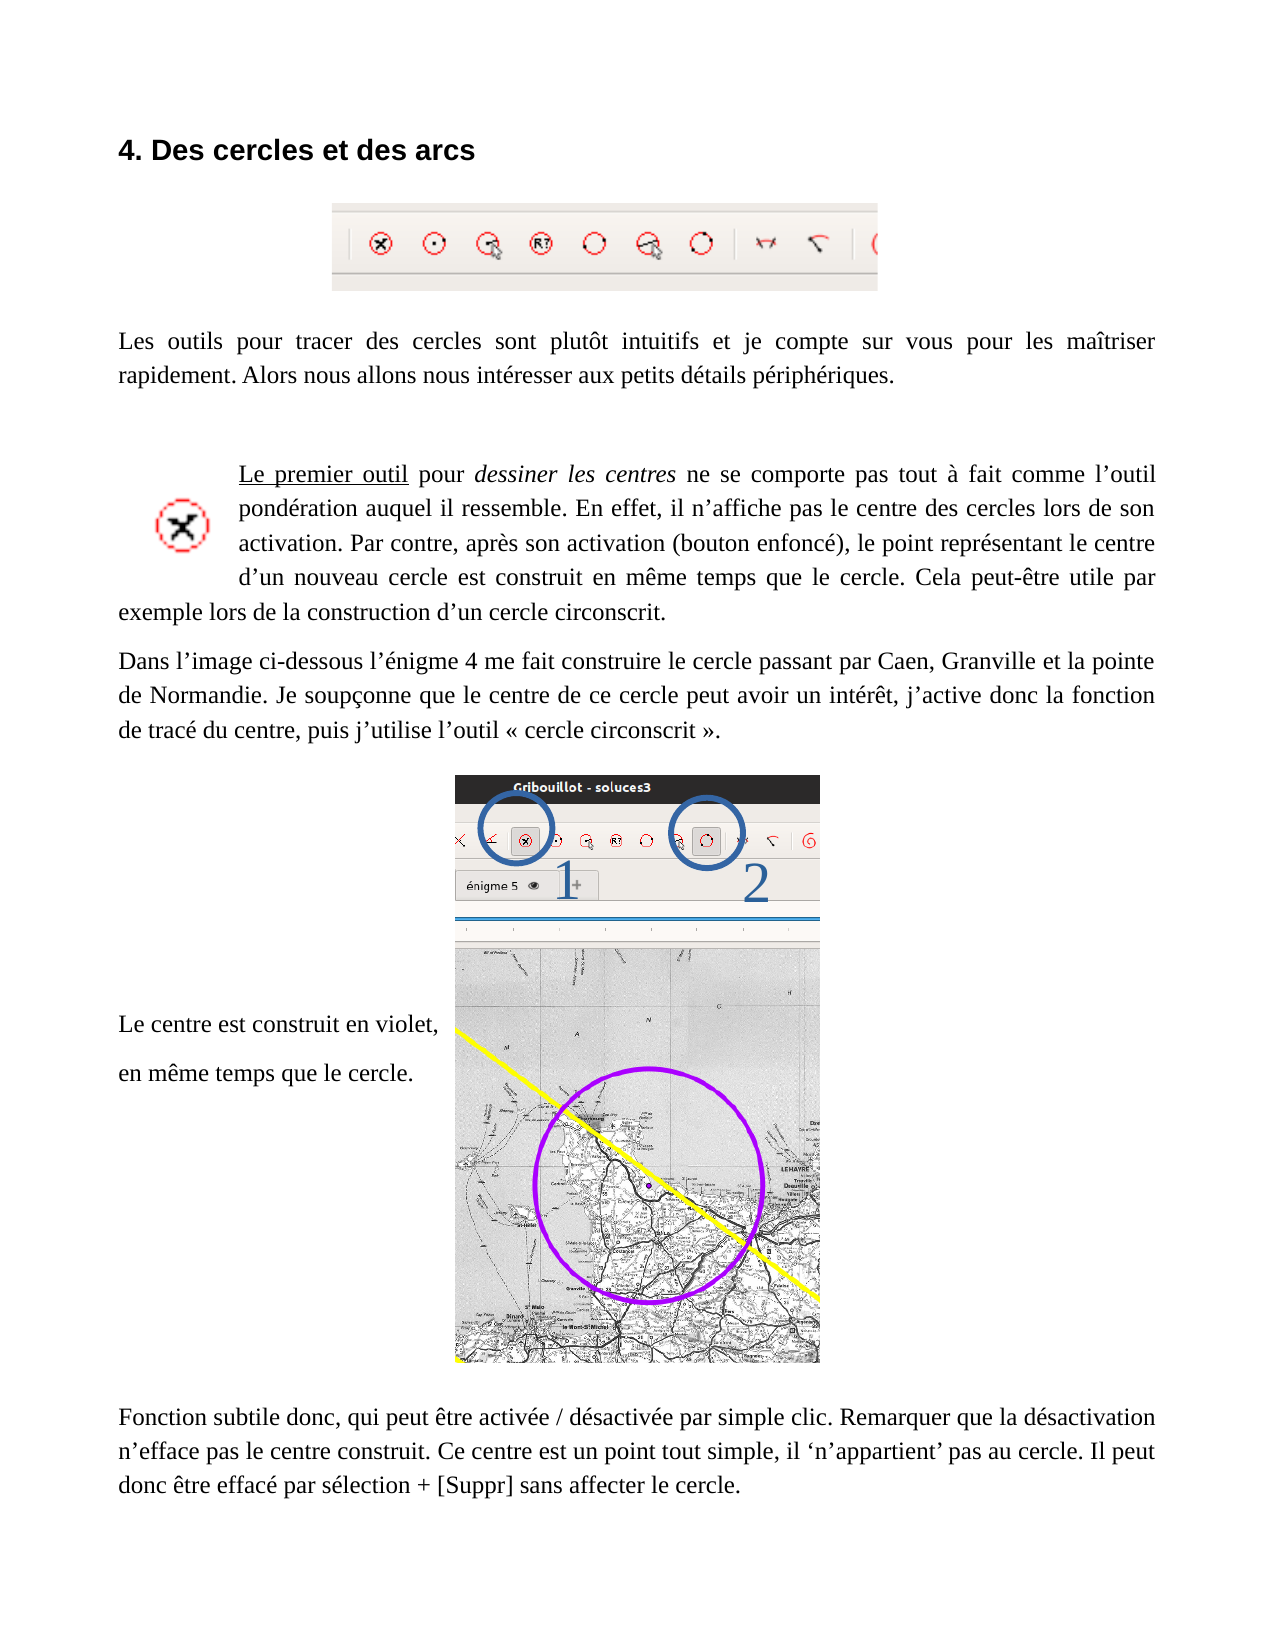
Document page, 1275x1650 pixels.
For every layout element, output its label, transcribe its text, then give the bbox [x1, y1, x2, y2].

text en même temps que le cercle. [118, 1058, 443, 1087]
text [832, 1058, 1157, 1087]
picture [331, 203, 878, 291]
text Dans l’image ci-dessous l’énigme 4 me fait construire le cercle passant par Caen, Granville et la pointe de Normandie. Je soupçonne que le centre de ce cercle peut avoir un intérêt, j’active donc la fonction de tracé du centre, puis j’utilise l’outil « cercle circonscrit ». [118, 646, 1157, 743]
subtitle 4. Des cercles et des arcs [118, 133, 1157, 166]
text [832, 1009, 1157, 1038]
picture [153, 496, 215, 558]
picture [455, 775, 820, 1363]
text Le centre est construit en violet, [118, 1009, 443, 1038]
text Fonction subtile donc, qui peut être activée / désactivée par simple clic. Remarquer que la désactivation n’efface pas le centre construit. Ce centre est un point tout simple, il ‘n’appartient’ pas au cercle. Il peut donc être effacé par sélection + [Suppr] sans affecter le cercle. [118, 1402, 1157, 1499]
text Les outils pour tracer des cercles sont plutôt intuitifs et je compte sur vous pour les maîtriser rapidement. Alors nous allons nous intéresser aux petits détails périphériques. [118, 326, 1157, 389]
text Le premier outil pour dessiner les centres ne se comporte pas tout à fait comme l’outil pondération auquel il ressemble. En effet, il n’affiche pas le centre des cercles lors de son activation. Par contre, après son activation (bouton enfoncé), le point représentant le centre d’un nouveau cercle est construit en même temps que le cercle. Cela peut-être utile par exemple lors de la construction d’un cercle circonscrit. [118, 459, 1157, 625]
